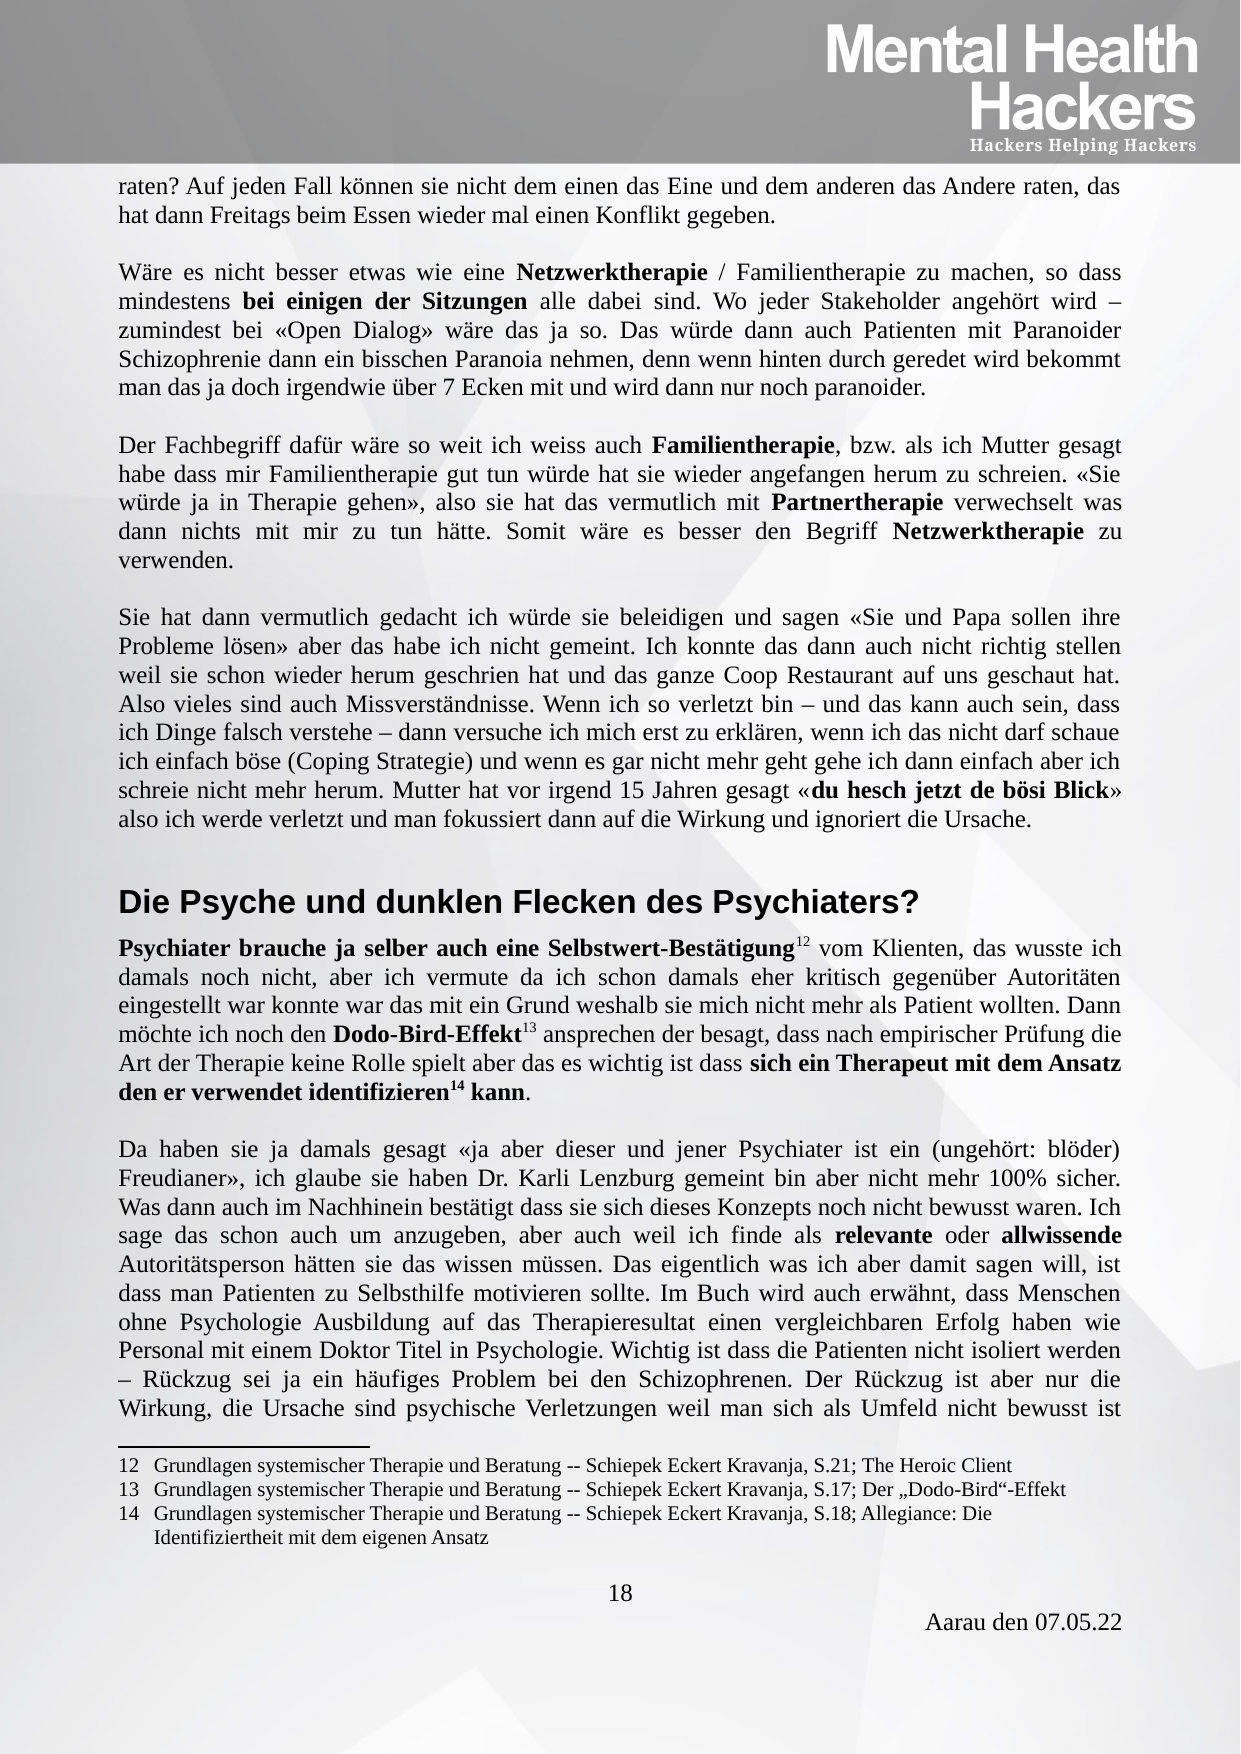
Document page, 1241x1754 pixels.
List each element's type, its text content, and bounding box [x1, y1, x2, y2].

text Grundlagen systemischer Therapie und Beratung -- Schiepek Eckert Kravanja, S.21; The Heroic Client [118, 1453, 1122, 1477]
text raten? Auf jeden Fall können sie nicht dem einen das Eine und dem anderen das Andere raten, das hat dann Freitags beim Essen wieder mal einen Konflikt gegeben. [118, 171, 1122, 229]
text Der Fachbegriff dafür wäre so weit ich weiss auch Familientherapie, bzw. als ich Mutter gesagt habe dass mir Familientherapie gut tun würde hat sie wieder angefangen herum zu schreien. «Sie würde ja in Therapie gehen», also sie hat das vermutlich mit Partnertherapie verwechselt was dann nichts mit mir zu tun hätte. Somit wäre es besser den Begriff Netzwerktherapie zu verwenden. [118, 430, 1122, 574]
text Wäre es nicht besser etwas wie eine Netzwerktherapie / Familientherapie zu machen, so dass mindestens bei einigen der Sitzungen alle dabei sind. Wo jeder Stakeholder angehört wird – zumindest bei «Open Dialog» wäre das ja so. Das würde dann auch Patienten mit Paranoider Schizophrenie dann ein bisschen Paranoia nehmen, denn wenn hinten durch geredet wird bekommt man das ja doch irgendwie über 7 Ecken mit und wird dann nur noch paranoider. [118, 257, 1122, 401]
subtitle Die Psyche und dunklen Flecken des Psychiaters? [118, 882, 1122, 921]
text Grundlagen systemischer Therapie und Beratung -- Schiepek Eckert Kravanja, S.18; Allegiance: Die Identifiziertheit mit dem eigenen Ansatz [118, 1501, 1122, 1549]
text Sie hat dann vermutlich gedacht ich würde sie beleidigen und sagen «Sie und Papa sollen ihre Probleme lösen» aber das habe ich nicht gemeint. Ich konnte das dann auch nicht richtig stellen weil sie schon wieder herum geschrien hat und das ganze Coop Restaurant auf uns geschaut hat. Also vieles sind auch Missverständnisse. Wenn ich so verletzt bin – und das kann auch sein, dass ich Dinge falsch verstehe – dann versuche ich mich erst zu erklären, wenn ich das nicht darf schaue ich einfach böse (Coping Strategie) und wenn es gar nicht mehr geht gehe ich dann einfach aber ich schreie nicht mehr herum. Mutter hat vor irgend 15 Jahren gesagt «du hesch jetzt de bösi Blick» also ich werde verletzt und man fokussiert dann auf die Wirkung und ignoriert die Ursache. [118, 602, 1122, 832]
text Da haben sie ja damals gesagt «ja aber dieser und jener Psychiater ist ein (ungehört: blöder) Freudianer», ich glaube sie haben Dr. Karli Lenzburg gemeint bin aber nicht mehr 100% sicher. Was dann auch im Nachhinein bestätigt dass sie sich dieses Konzepts noch nicht bewusst waren. Ich sage das schon auch um anzugeben, aber auch weil ich finde als relevante oder allwissende Autoritätsperson hätten sie das wissen müssen. Das eigentlich was ich aber damit sagen will, ist dass man Patienten zu Selbsthilfe motivieren sollte. Im Buch wird auch erwähnt, dass Menschen ohne Psychologie Ausbildung auf das Therapieresultat einen vergleichbaren Erfolg haben wie Personal mit einem Doktor Titel in Psychologie. Wichtig ist dass die Patienten nicht isoliert werden – Rückzug sei ja ein häufiges Problem bei den Schizophrenen. Der Rückzug ist aber nur die Wirkung, die Ursache sind psychische Verletzungen weil man sich als Umfeld nicht bewusst ist [118, 1134, 1122, 1422]
picture [0, 0, 1241, 1754]
text Grundlagen systemischer Therapie und Beratung -- Schiepek Eckert Kravanja, S.17; Der „Dodo-Bird“-Effekt [118, 1477, 1122, 1501]
text Psychiater brauche ja selber auch eine Selbstwert-Bestätigung vom Klienten, das wusste ich damals noch nicht, aber ich vermute da ich schon damals eher kritisch gegenüber Autoritäten eingestellt war konnte war das mit ein Grund weshalb sie mich nicht mehr als Patient wollten. Dann möchte ich noch den Dodo-Bird-Effekt ansprechen der besagt, dass nach empirischer Prüfung die Art der Therapie keine Rolle spielt aber das es wichtig ist dass sich ein Therapeut mit dem Ansatz den er verwendet identifizieren kann. [118, 933, 1122, 1106]
